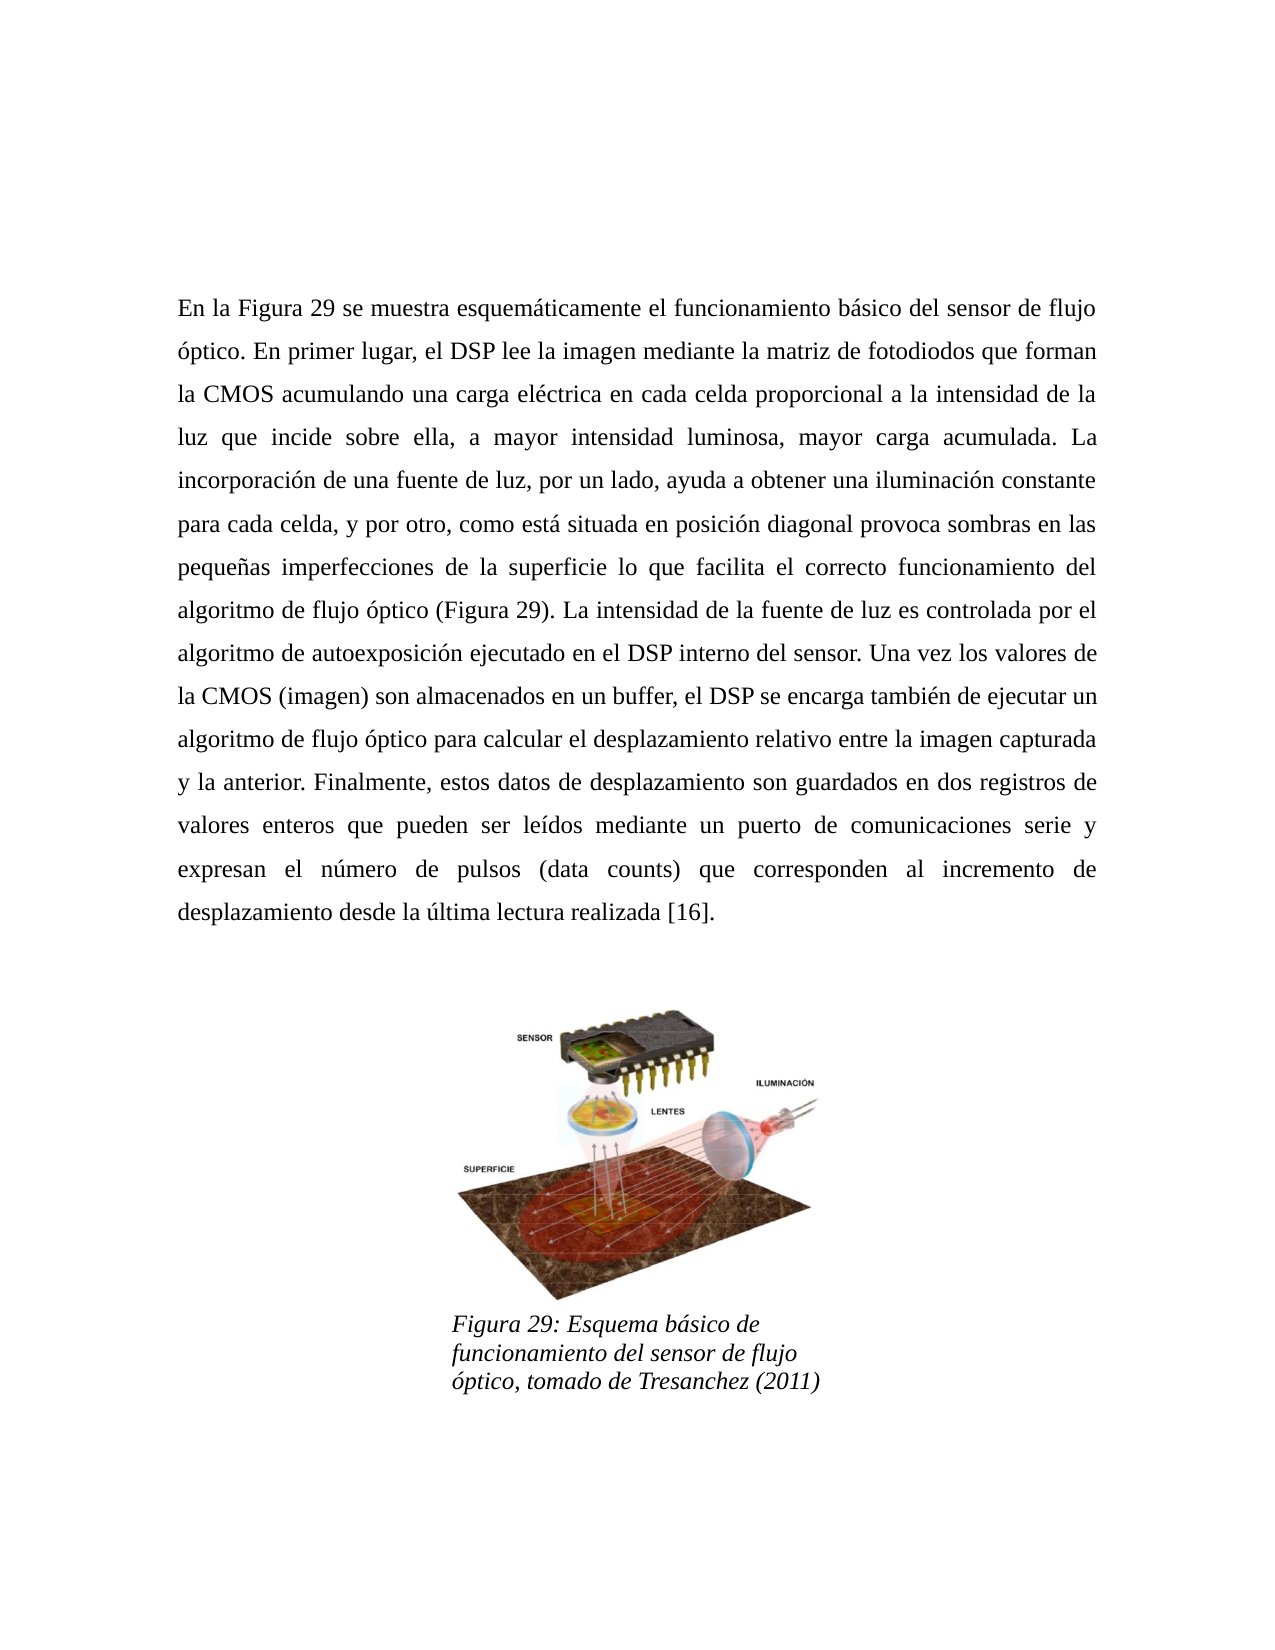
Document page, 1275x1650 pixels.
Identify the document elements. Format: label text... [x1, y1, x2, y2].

picture [451, 1002, 824, 1304]
text Figura 29: Esquema básico de funcionamiento del sensor de flujo óptico, tomado de Tresanchez (2011) [452, 1304, 823, 1395]
text En la Figura 29 se muestra esquemáticamente el funcionamiento básico del sensor de flujo óptico. En primer lugar, el DSP lee la imagen mediante la matriz de fotodiodos que forman la CMOS acumulando una carga eléctrica en cada celda proporcional a la intensidad de la luz que incide sobre ella, a mayor intensidad luminosa, mayor carga acumulada. La incorporación de una fuente de luz, por un lado, ayuda a obtener una iluminación constante para cada celda, y por otro, como está situada en posición diagonal provoca sombras en las pequeñas imperfecciones de la superficie lo que facilita el correcto funcionamiento del algoritmo de flujo óptico (Figura 29). La intensidad de la fuente de luz es controlada por el algoritmo de autoexposición ejecutado en el DSP interno del sensor. Una vez los valores de la CMOS (imagen) son almacenados en un buffer, el DSP se encarga también de ejecutar un algoritmo de flujo óptico para calcular el desplazamiento relativo entre la imagen capturada y la anterior. Finalmente, estos datos de desplazamiento son guardados en dos registros de valores enteros que pueden ser leídos mediante un puerto de comunicaciones serie y expresan el número de pulsos (data counts) que corresponden al incremento de desplazamiento desde la última lectura realizada [16]. [177, 293, 1098, 926]
